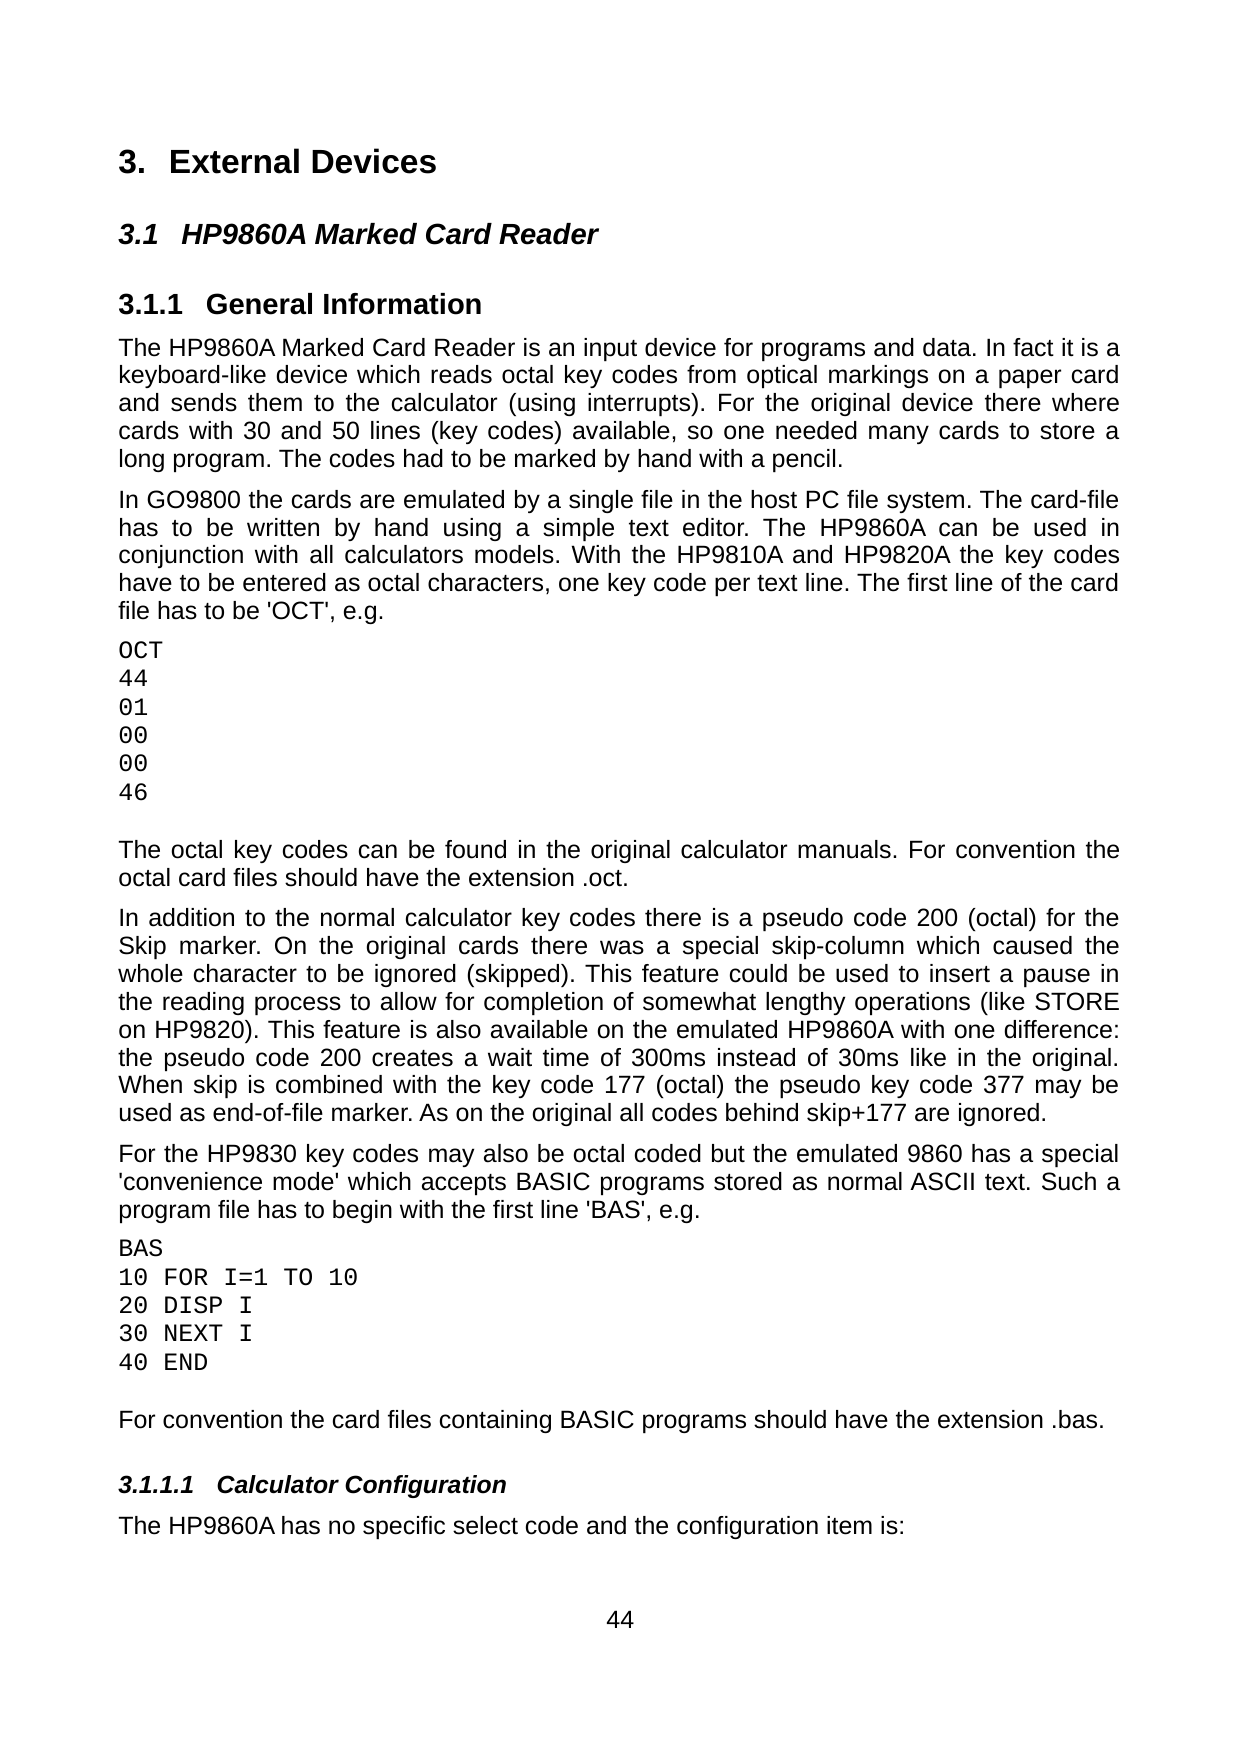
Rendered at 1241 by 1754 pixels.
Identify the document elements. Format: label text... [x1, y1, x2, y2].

subtitle External Devices [118, 143, 1122, 181]
text The HP9860A Marked Card Reader is an input device for programs and data. In fact it is a keyboard-like device which reads octal key codes from optical markings on a paper card and sends them to the calculator (using interrupts). For the original device there where cards with 30 and 50 lines (key codes) available, so one needed many cards to store a long program. The codes had to be marked by hand with a pencil. [118, 333, 1122, 473]
text 44 [118, 666, 1122, 694]
text OCT [118, 637, 1122, 666]
text BAS [118, 1236, 1122, 1264]
subtitle General Information [118, 288, 1122, 321]
text 46 [118, 779, 1122, 807]
subtitle Calculator Configuration [118, 1471, 1122, 1499]
text The octal key codes can be found in the original calculator manuals. For convention the octal card files should have the extension .oct. [118, 835, 1122, 891]
text 00 [118, 722, 1122, 751]
text The HP9860A has no specific select code and the configuration item is: [118, 1511, 1122, 1539]
text 01 [118, 694, 1122, 722]
subtitle HP9860A Marked Card Reader [118, 218, 1122, 251]
text For the HP9830 key codes may also be octal coded but the emulated 9860 has a special 'convenience mode' which accepts BASIC programs stored as normal ASCII text. Such a program file has to begin with the first line 'BAS', e.g. [118, 1139, 1122, 1223]
text 00 [118, 751, 1122, 779]
text 20 DISP I [118, 1292, 1122, 1321]
text In GO9800 the cards are emulated by a single file in the host PC file system. The card-file has to be written by hand using a simple text editor. The HP9860A can be used in conjunction with all calculators models. With the HP9810A and HP9820A the key codes have to be entered as octal characters, one key code per text line. The first line of the card file has to be 'OCT', e.g. [118, 485, 1122, 625]
text 40 END [118, 1349, 1122, 1377]
text In addition to the normal calculator key codes there is a pseudo code 200 (octal) for the Skip marker. On the original cards there was a special skip-column which caused the whole character to be ignored (skipped). This feature could be used to insert a pause in the reading process to allow for completion of somewhat lengthy operations (like STORE on HP9820). This feature is also available on the emulated HP9860A with one difference: the pseudo code 200 creates a wait time of 300ms instead of 30ms like in the original. When skip is combined with the key code 177 (octal) the pseudo key code 377 may be used as end-of-file marker. As on the original all codes behind skip+177 are ignored. [118, 904, 1122, 1127]
text 30 NEXT I [118, 1321, 1122, 1349]
text For convention the card files containing BASIC programs should have the extension .bas. [118, 1406, 1122, 1434]
text 10 FOR I=1 TO 10 [118, 1264, 1122, 1292]
